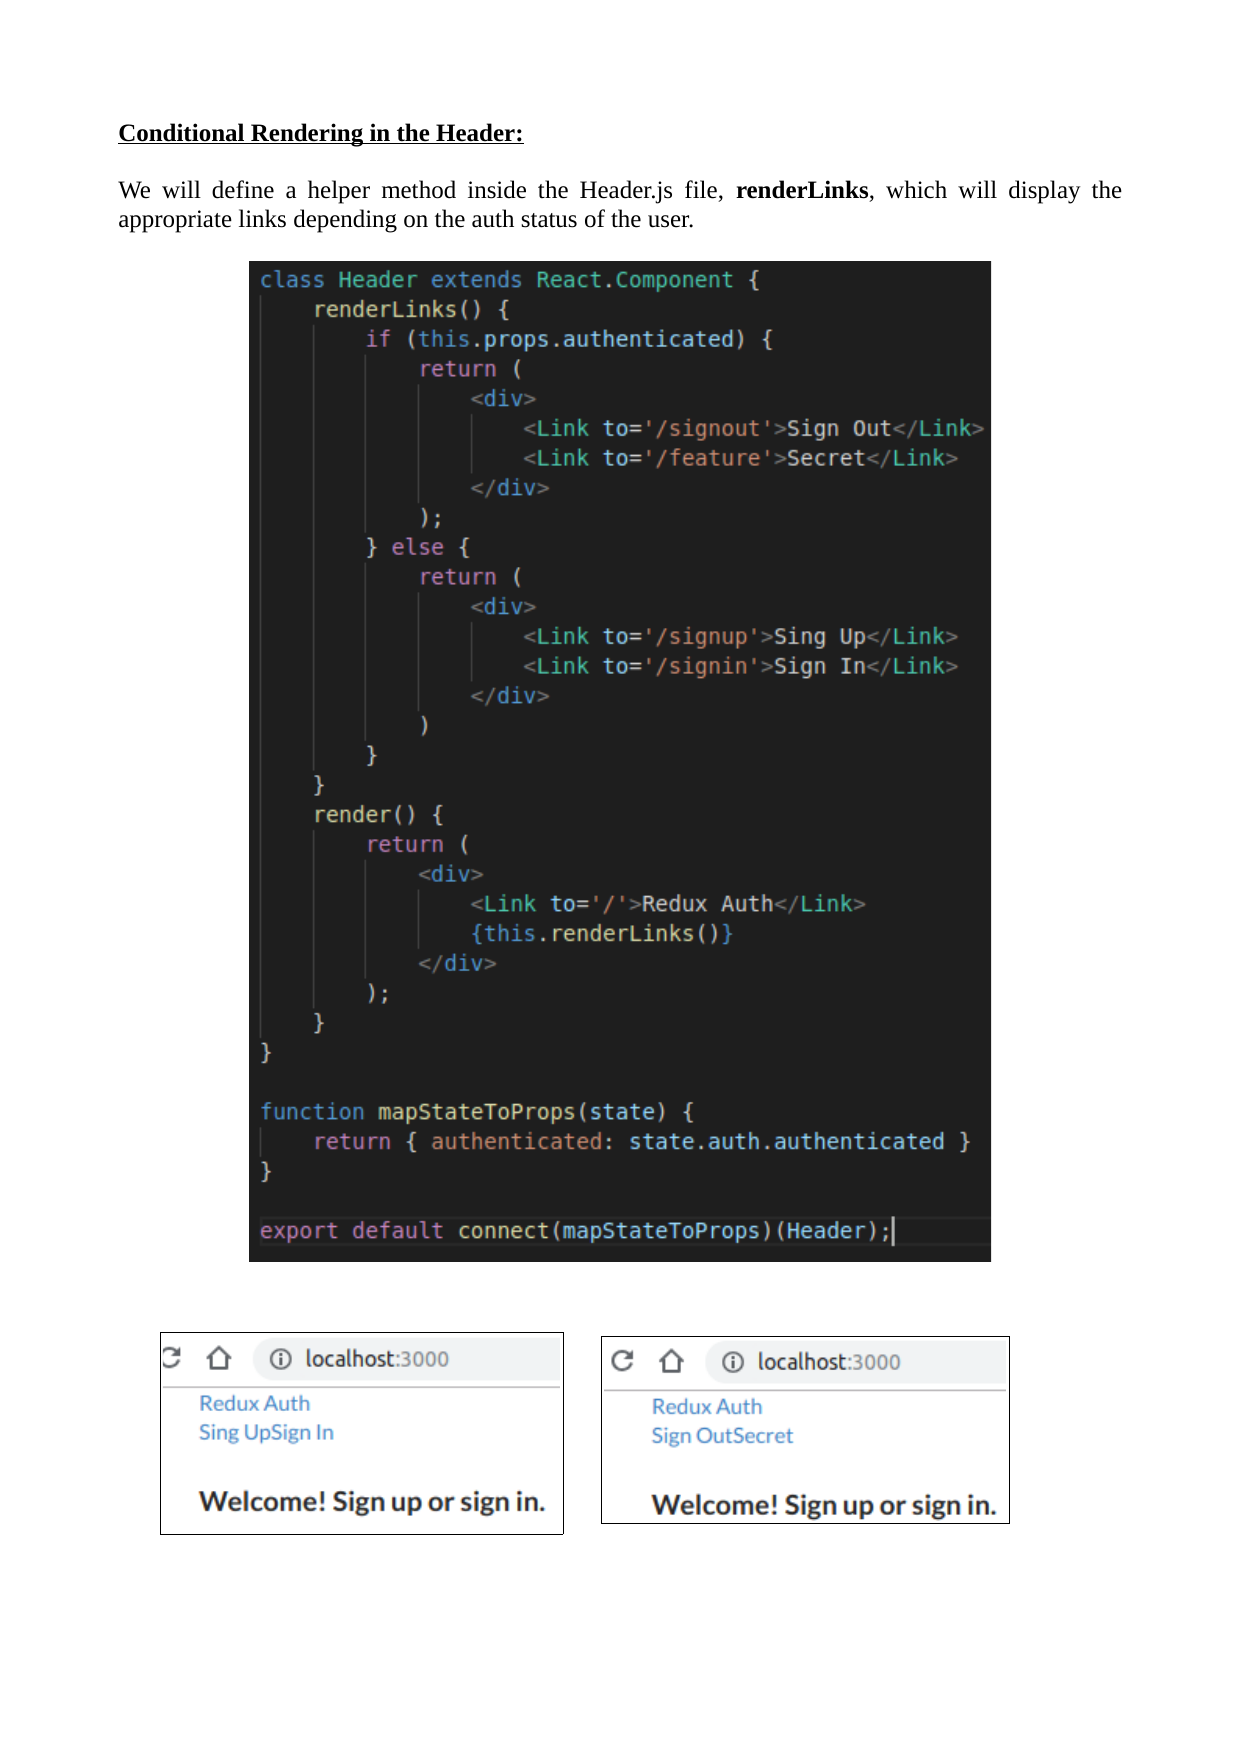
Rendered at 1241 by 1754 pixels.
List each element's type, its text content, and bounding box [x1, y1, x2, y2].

picture [604, 1338, 1006, 1521]
text Conditional Rendering in the Header: [118, 118, 1122, 147]
picture [162, 1335, 560, 1531]
picture [249, 261, 992, 1262]
text We will define a helper method inside the Header.js file, renderLinks, which will display the appropriate links depending on the auth status of the user. [118, 176, 1122, 233]
